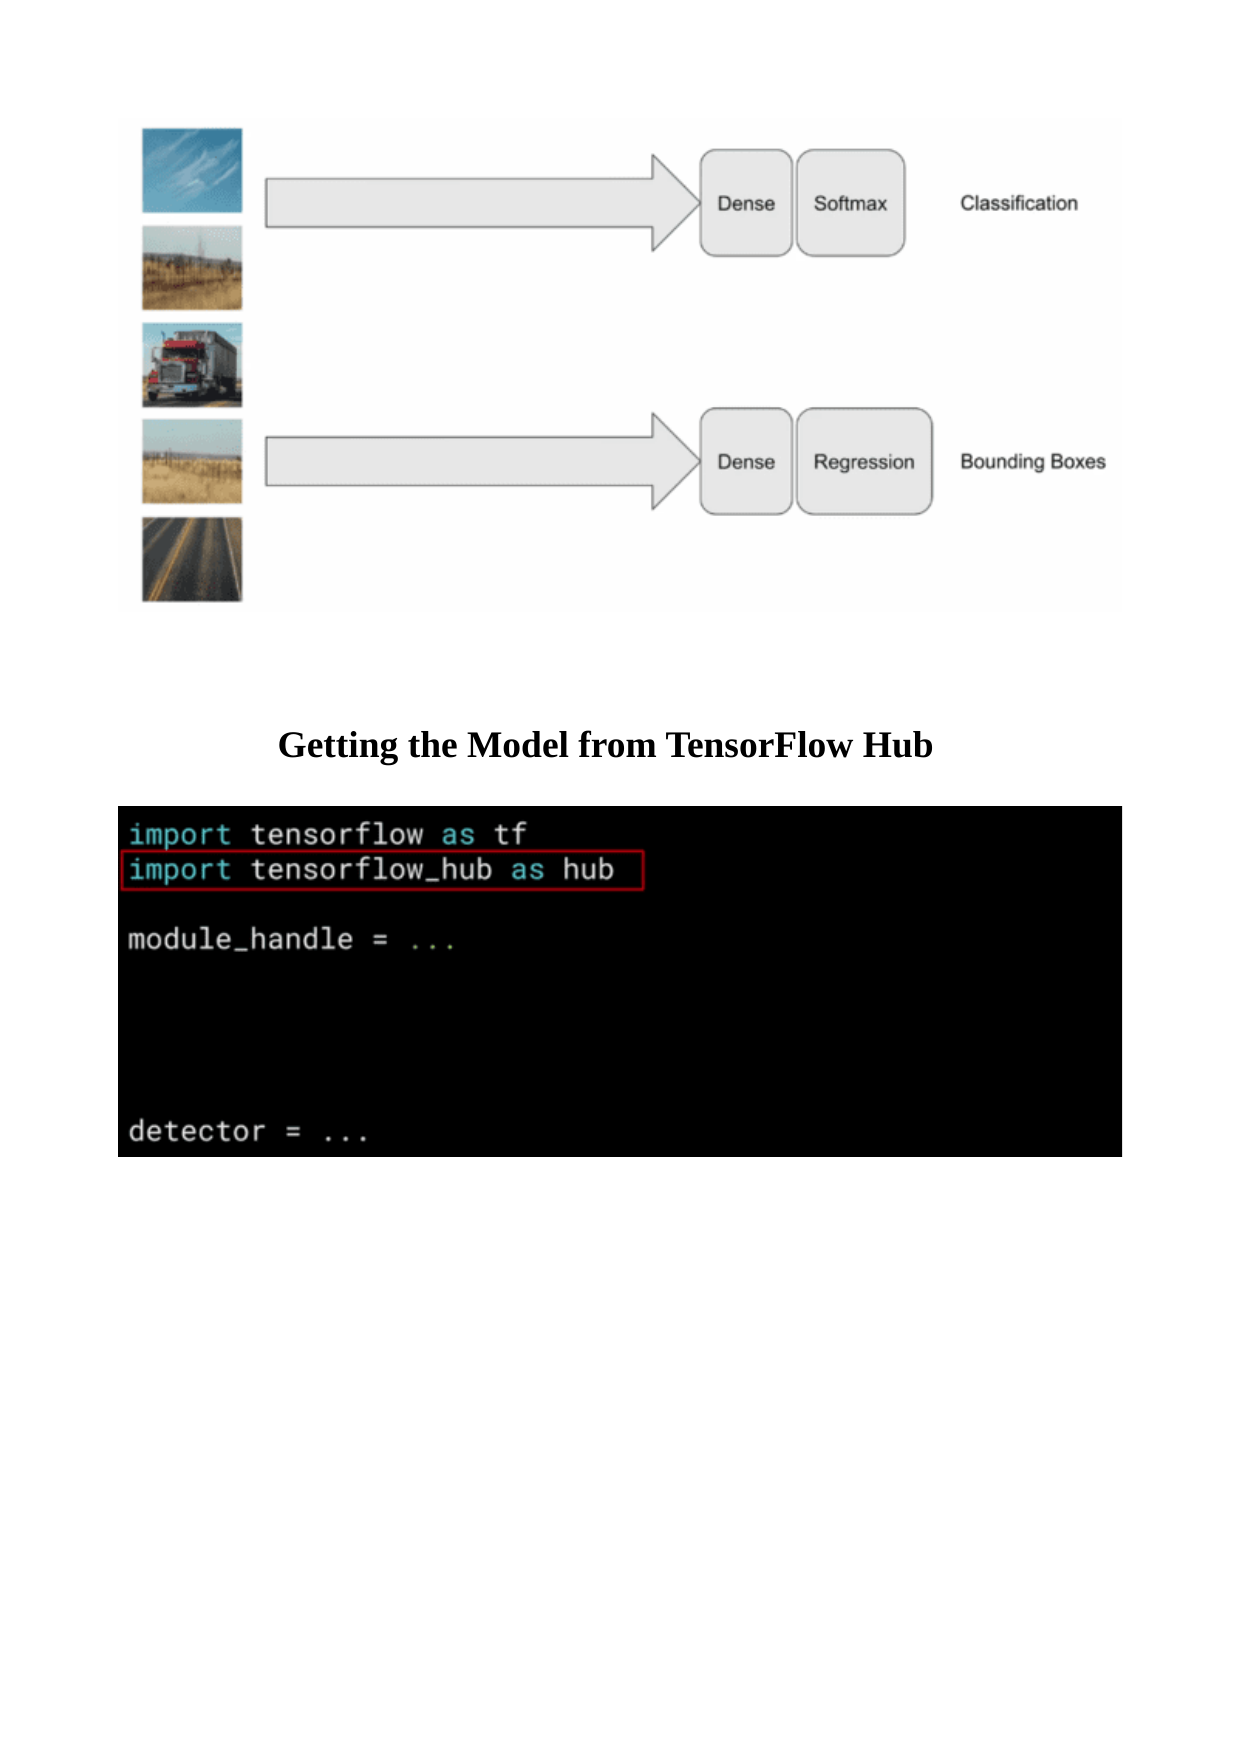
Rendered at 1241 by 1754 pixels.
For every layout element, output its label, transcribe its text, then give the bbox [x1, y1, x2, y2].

picture [118, 118, 1123, 612]
subtitle Getting the Model from TensorFlow Hub [118, 722, 1122, 766]
picture [118, 806, 1123, 1157]
